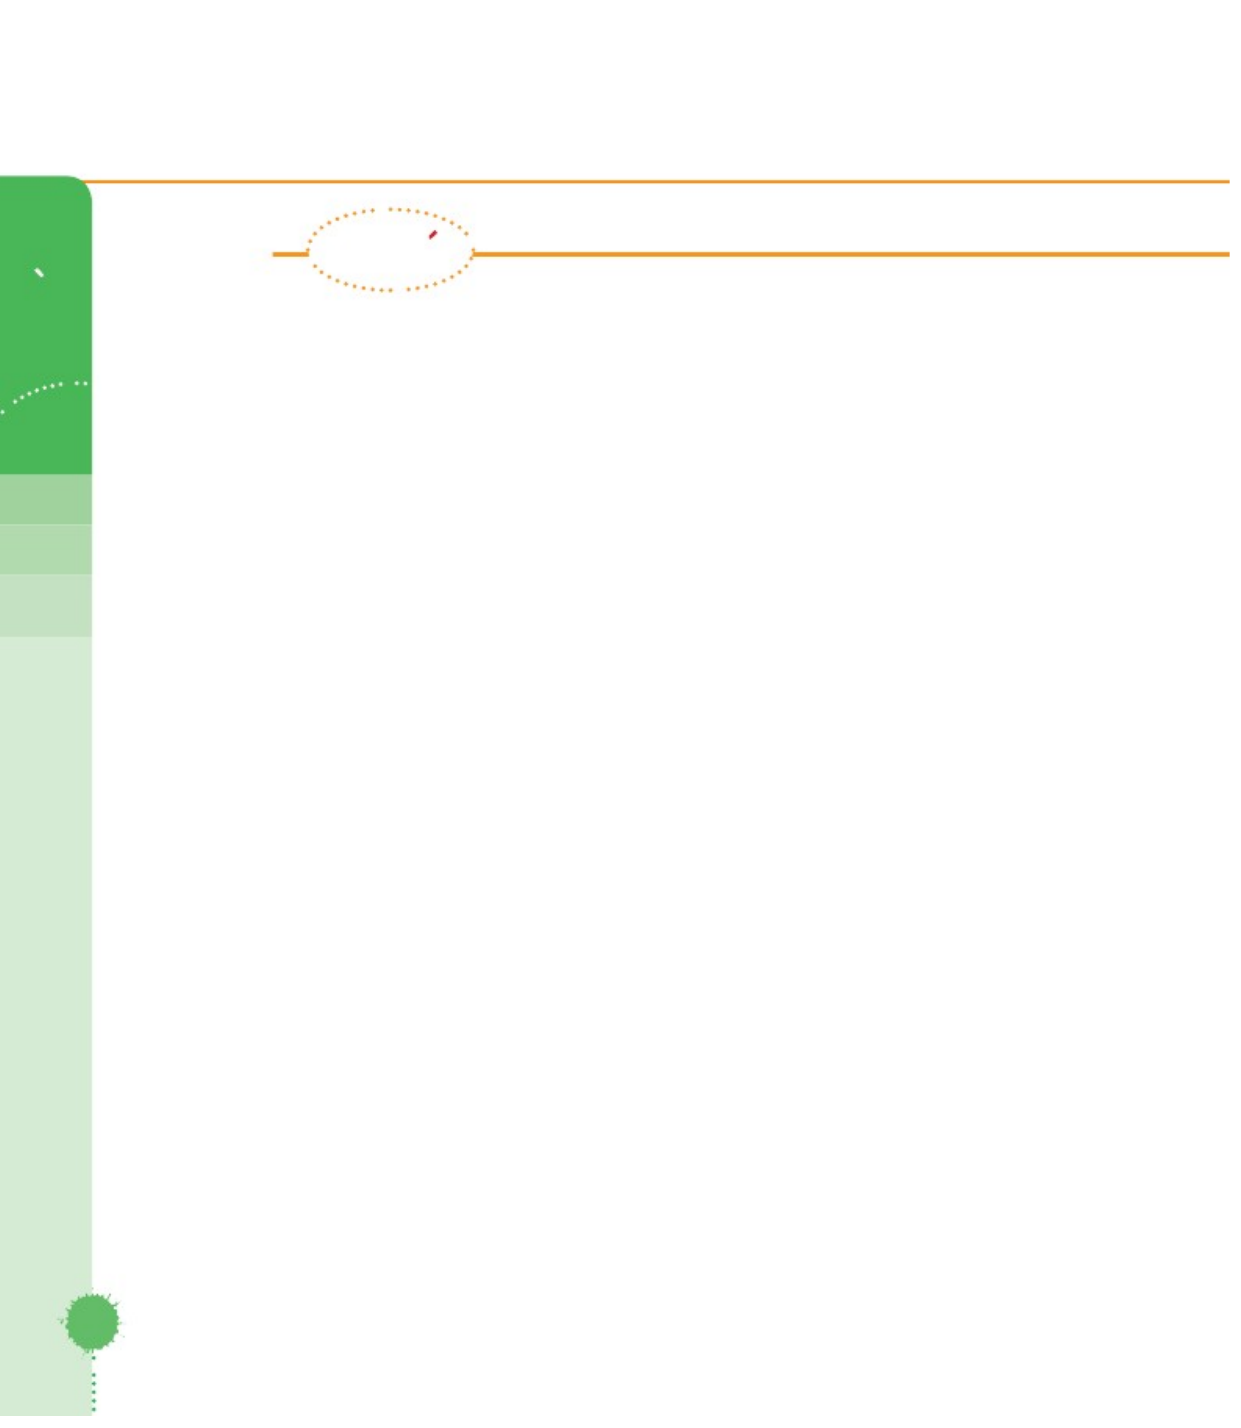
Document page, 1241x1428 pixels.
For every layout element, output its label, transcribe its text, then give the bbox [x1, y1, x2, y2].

text 33 [1230, 1321, 1240, 1348]
text 2 [1230, 403, 1240, 474]
picture [0, 0, 1230, 1416]
text SESION [1230, 256, 1240, 286]
